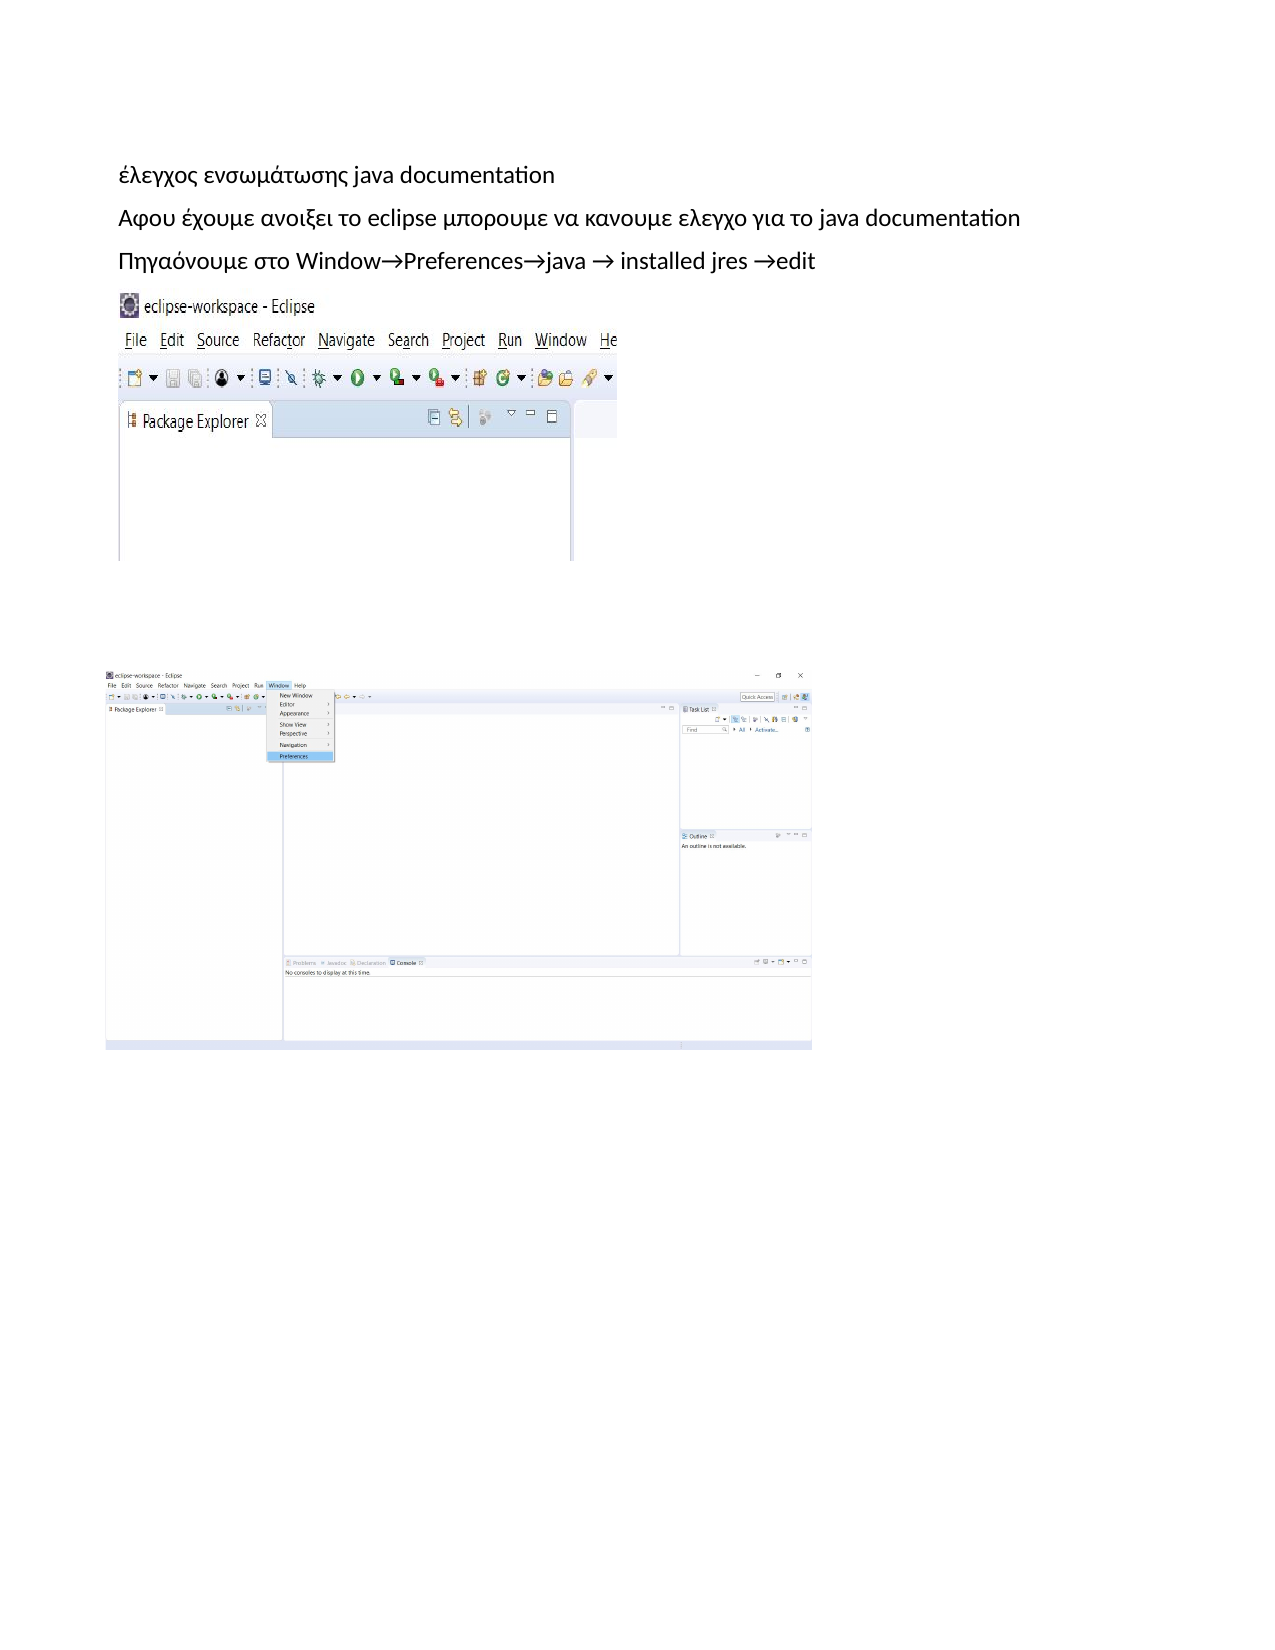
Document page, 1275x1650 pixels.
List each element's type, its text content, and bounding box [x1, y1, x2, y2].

text έλεγχος ενσωμάτωσης java documentation [118, 159, 1157, 189]
text Αφου έχουμε ανοιξει το eclipse μπορουμε να κανουμε ελεγχο για το java documentation [118, 202, 1157, 233]
text Πηγαόνουμε στο Window→Preferences→java → installed jres →edit [118, 245, 1157, 276]
picture [118, 288, 617, 561]
picture [105, 670, 812, 1050]
